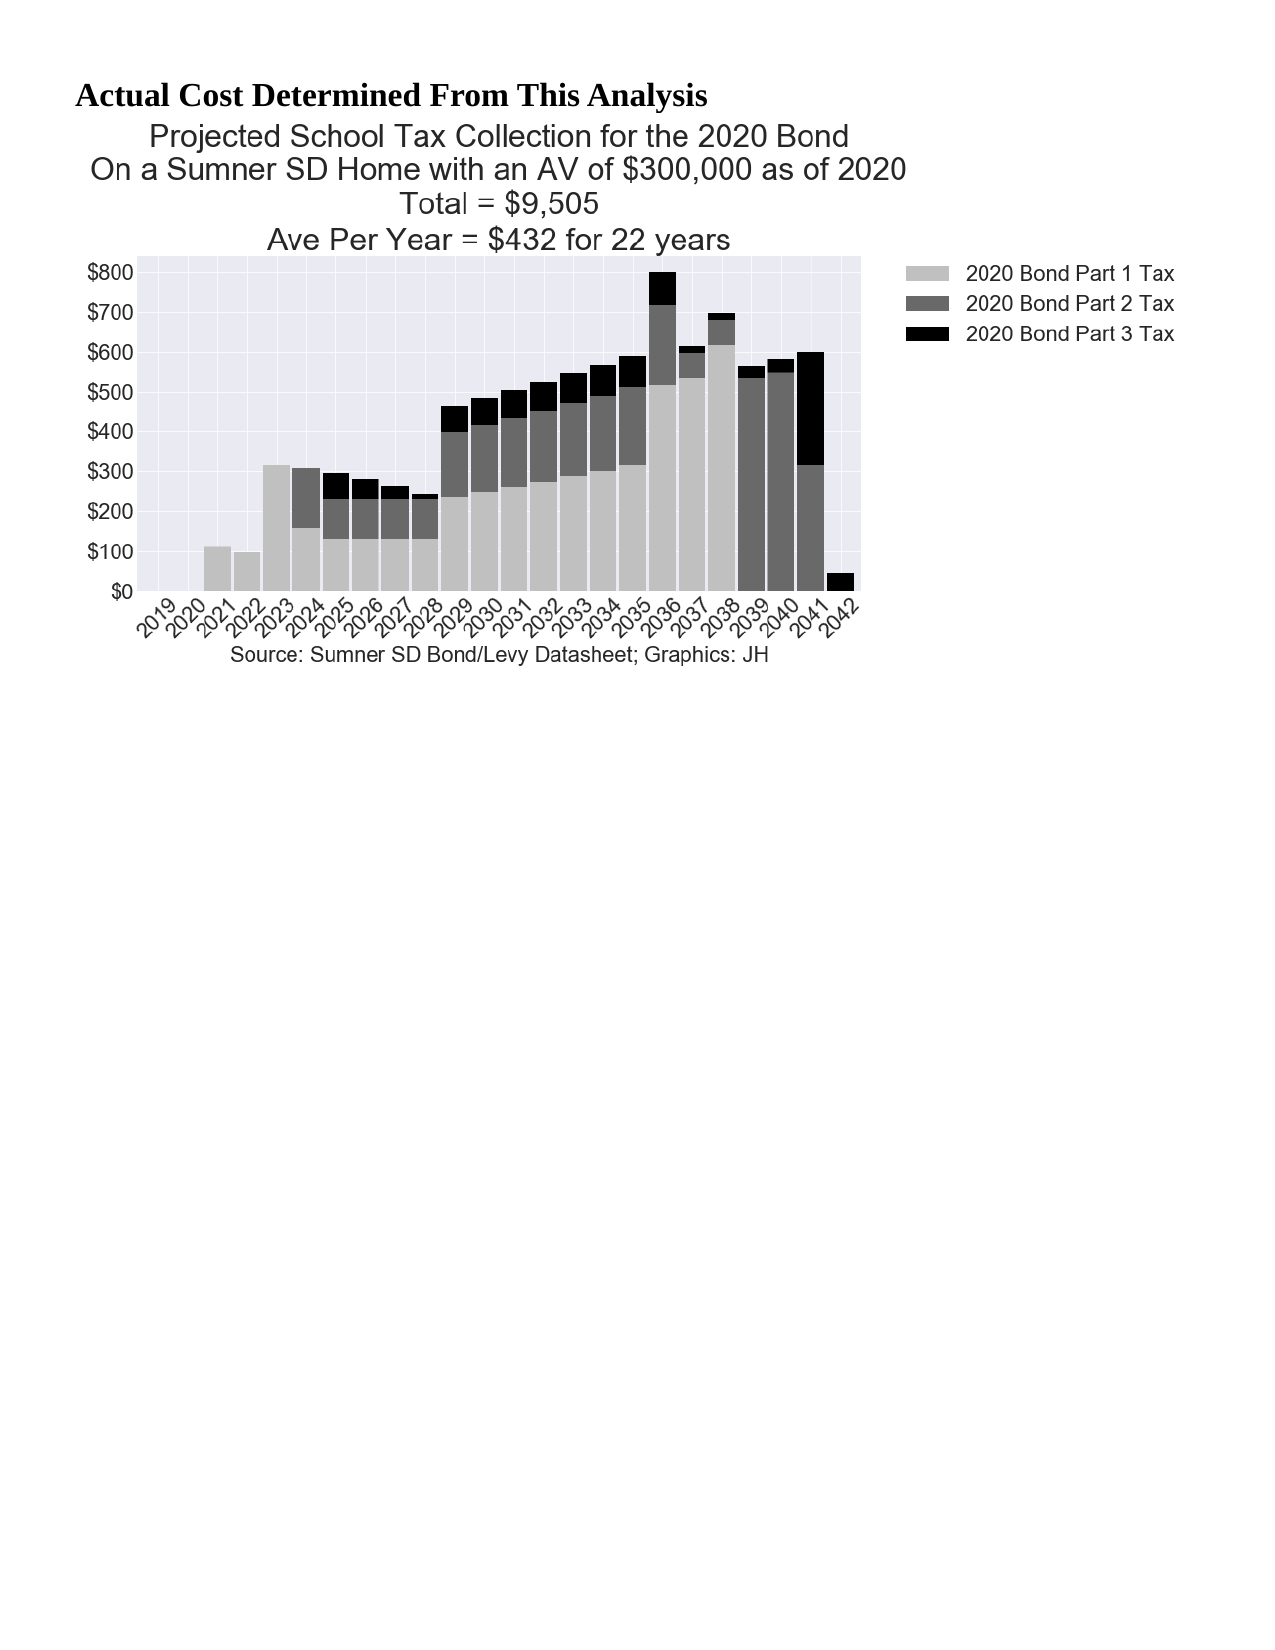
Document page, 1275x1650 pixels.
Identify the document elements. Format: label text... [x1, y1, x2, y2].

subtitle Actual Cost Determined From This Analysis [75, 75, 1200, 113]
picture [75, 113, 1200, 676]
